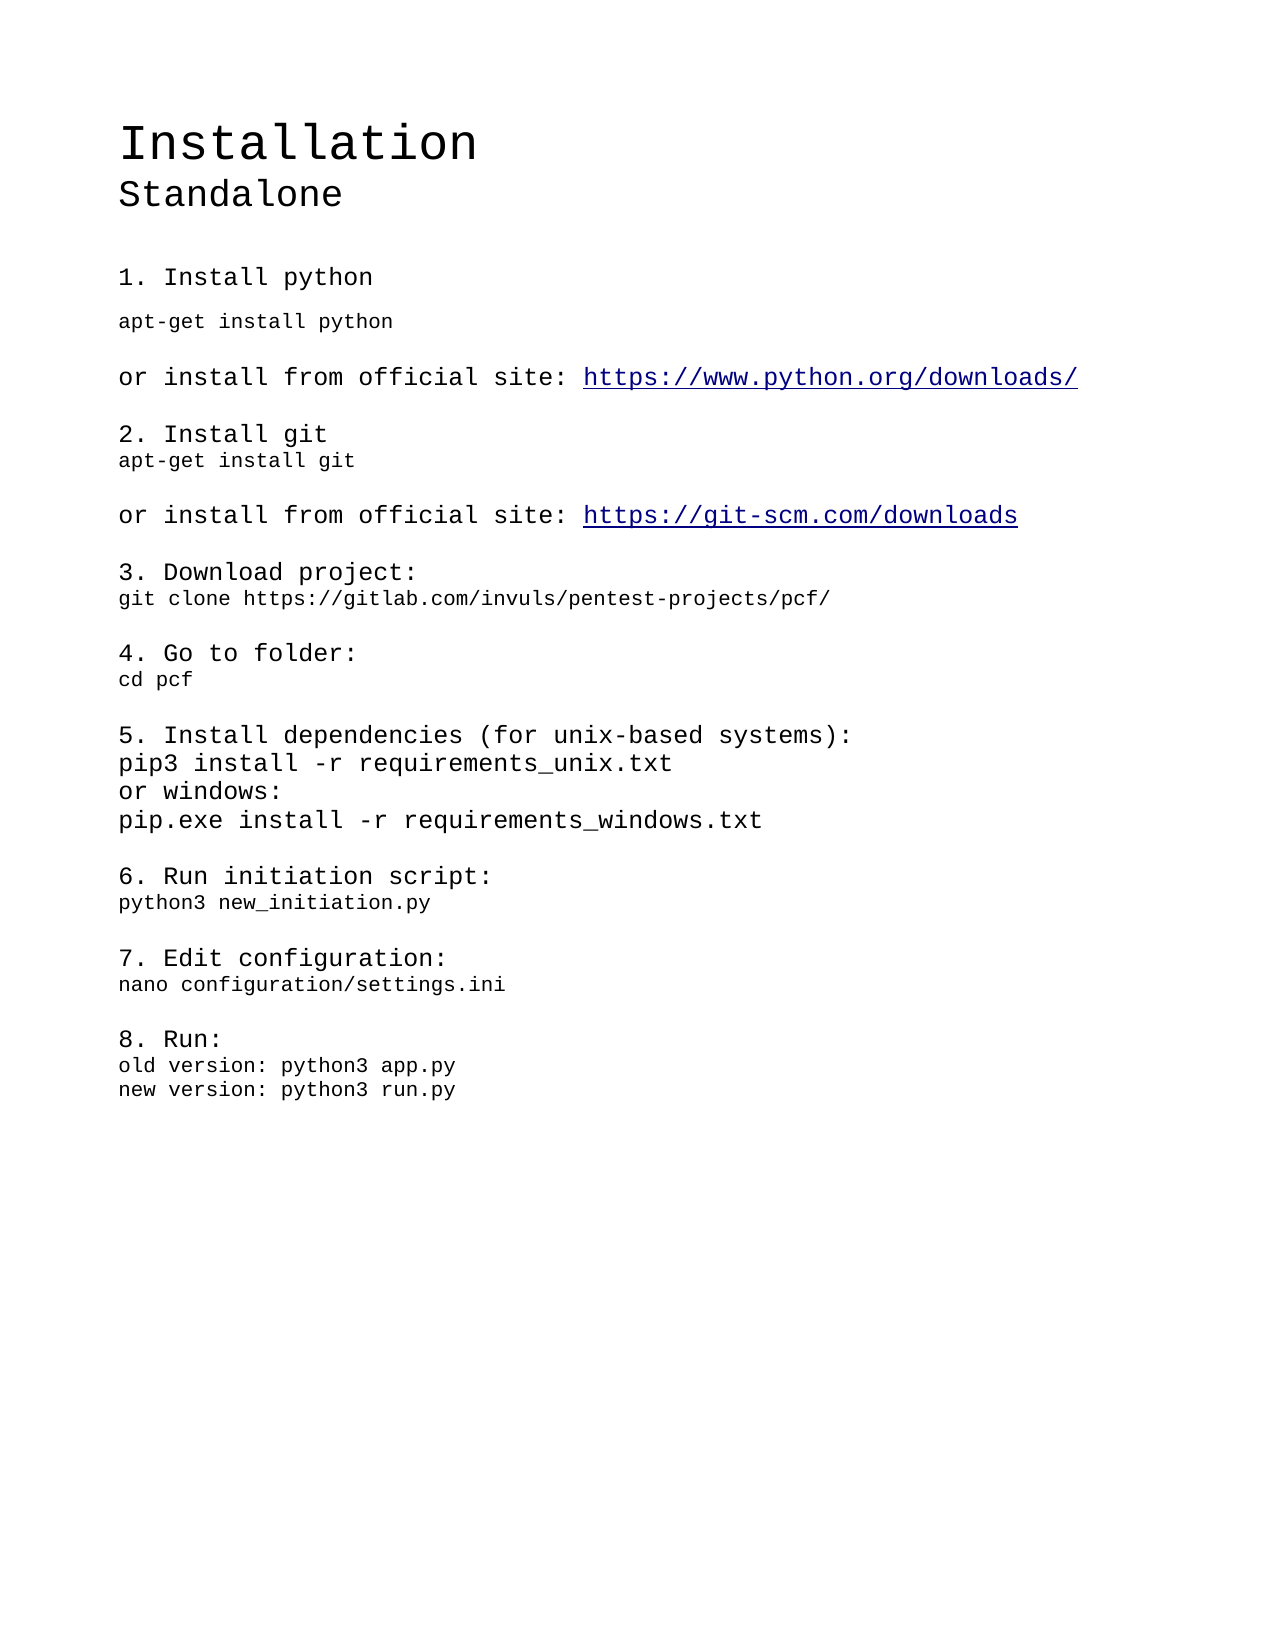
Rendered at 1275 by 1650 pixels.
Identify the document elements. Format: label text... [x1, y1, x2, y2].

text 2. Install git [118, 421, 1157, 449]
text 4. Go to folder: [118, 641, 1157, 669]
text new version: python3 run.py [118, 1079, 1157, 1102]
text Installation [118, 118, 1157, 175]
text or install from official site: https://www.python.org/downloads/ [118, 364, 1157, 393]
text cd pcf [118, 669, 1157, 693]
text 7. Edit configuration: [118, 945, 1157, 974]
text apt-get install git [118, 449, 1157, 473]
text pip.exe install -r requirements_windows.txt [118, 807, 1157, 836]
text git clone https://gitlab.com/invuls/pentest-projects/pcf/ [118, 588, 1157, 611]
text apt-get install python [118, 311, 1157, 335]
text nano configuration/settings.ini [118, 974, 1157, 997]
text python3 new_initiation.py [118, 892, 1157, 916]
text pip3 install -r requirements_unix.txt [118, 751, 1157, 779]
text 6. Run initiation script: [118, 864, 1157, 892]
text 8. Run: [118, 1027, 1157, 1055]
text 1. Install python [118, 264, 1157, 293]
text 3. Download project: [118, 559, 1157, 588]
text old version: python3 app.py [118, 1055, 1157, 1079]
text or windows: [118, 779, 1157, 807]
text Standalone [118, 175, 1157, 217]
text or install from official site: https://git-scm.com/downloads [118, 503, 1157, 531]
text 5. Install dependencies (for unix-based systems): [118, 722, 1157, 751]
